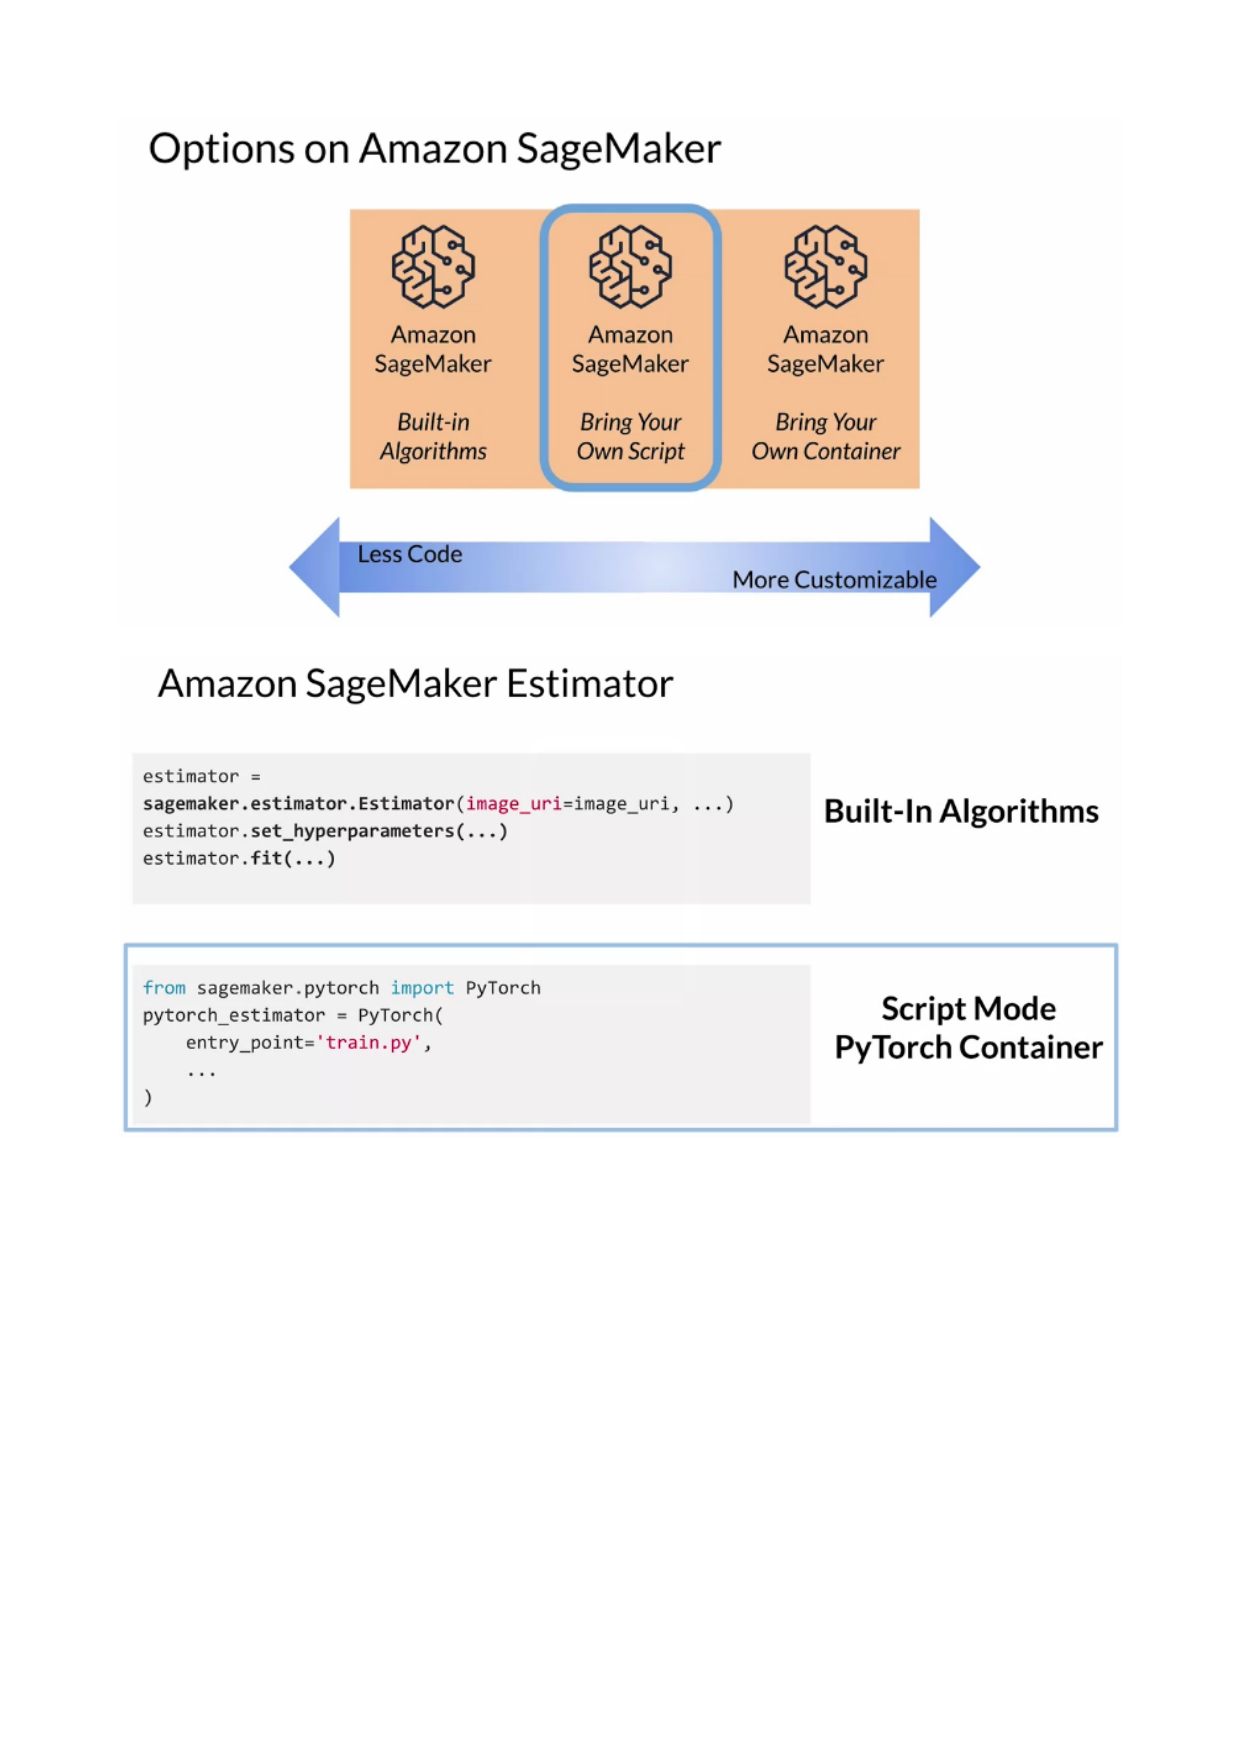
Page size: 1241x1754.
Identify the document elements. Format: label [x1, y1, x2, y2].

picture [118, 118, 1123, 627]
picture [118, 655, 1123, 1139]
